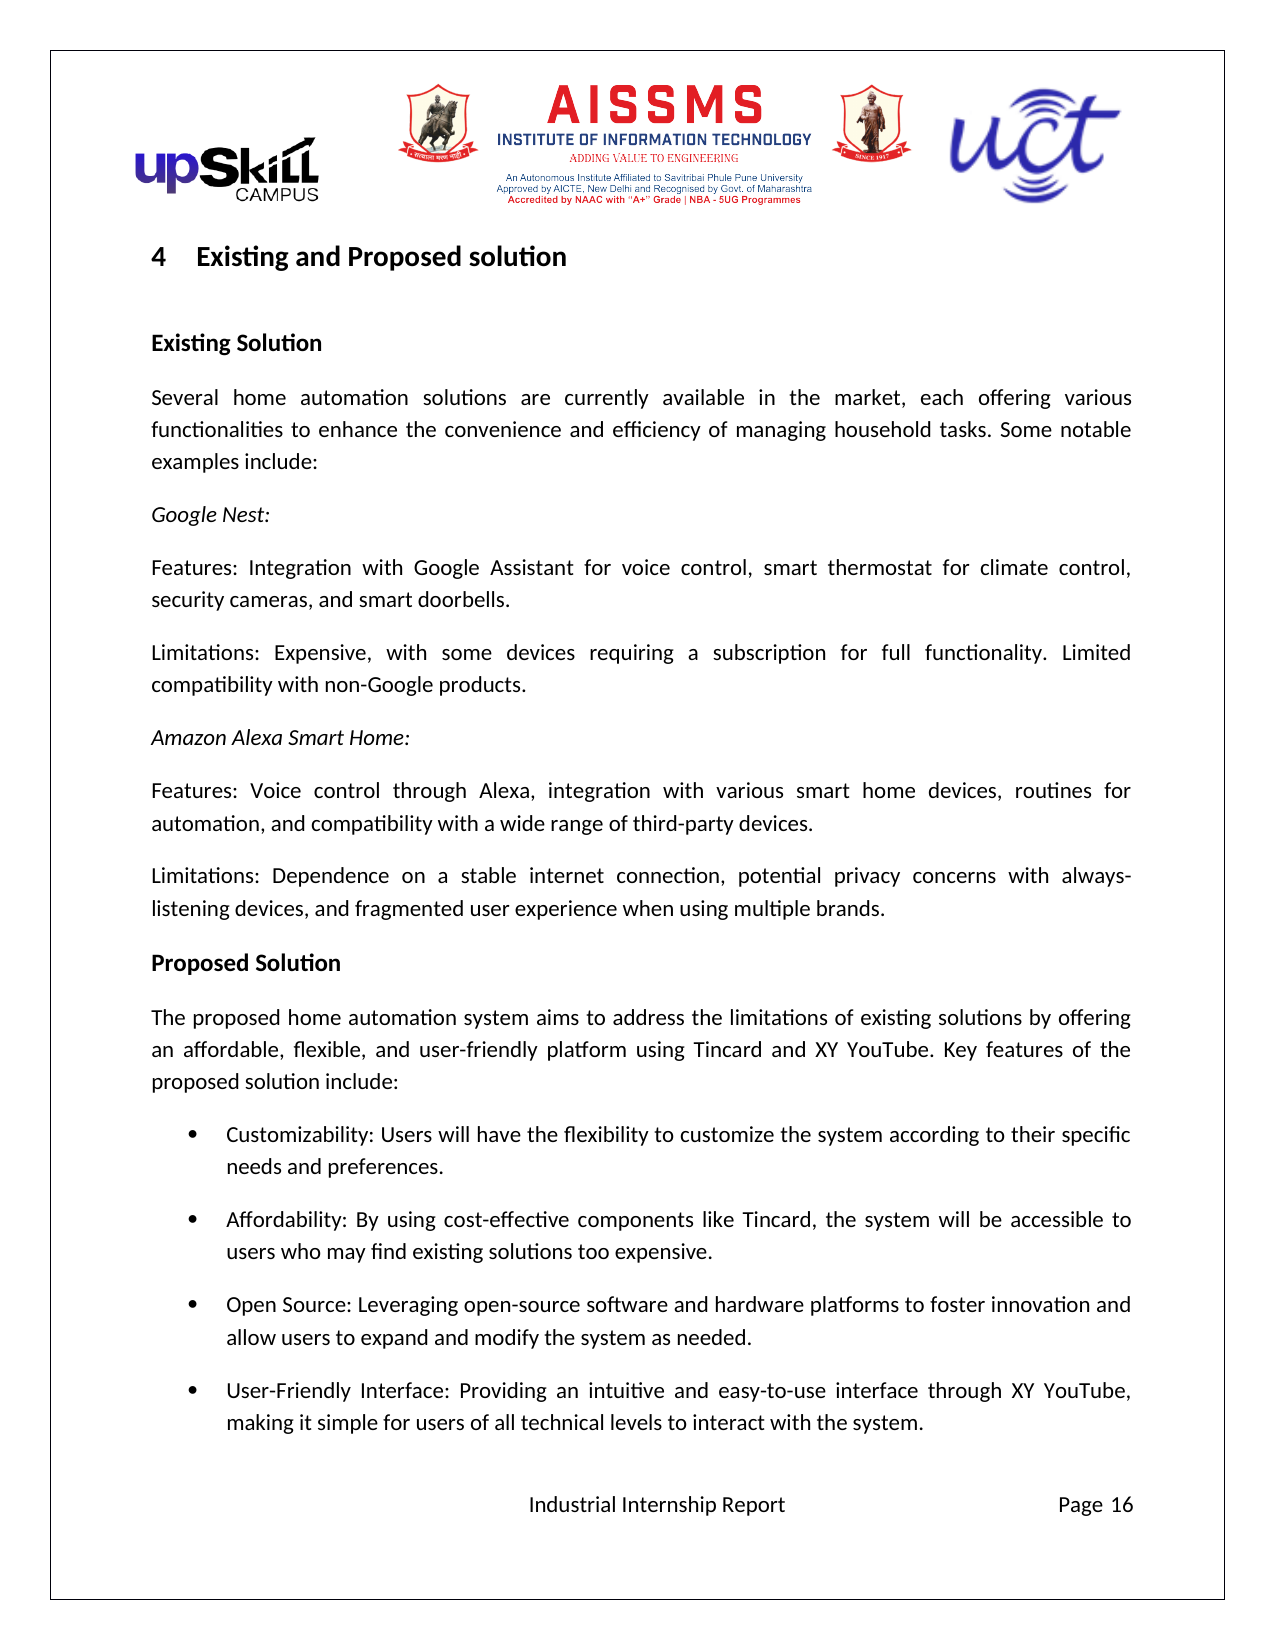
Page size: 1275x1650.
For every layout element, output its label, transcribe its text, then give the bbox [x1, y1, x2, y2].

text Amazon Alexa Smart Home: [151, 723, 1133, 751]
text The proposed home automation system aims to address the limitations of existing solutions by offering an affordable, flexible, and user-friendly platform using Tincard and XY YouTube. Key features of the proposed solution include: [151, 1003, 1133, 1095]
text Several home automation solutions are currently available in the market, each offering various functionalities to enhance the convenience and efficiency of managing household tasks. Some notable examples include: [151, 383, 1133, 475]
subtitle Existing and Proposed solution [151, 238, 1133, 274]
text Features: Voice control through Alexa, integration with various smart home devices, routines for automation, and compatibility with a wide range of third-party devices. [151, 776, 1133, 837]
picture [391, 79, 915, 205]
list Open Source: Leveraging open-source software and hardware platforms to foster innovation and allow users to expand and modify the system as needed. [188, 1291, 1133, 1351]
text Features: Integration with Google Assistant for voice control, smart thermostat for climate control, security cameras, and smart doorbells. [151, 553, 1133, 613]
text Limitations: Dependence on a stable internet connection, potential privacy concerns with always-listening devices, and fragmented user experience when using multiple brands. [151, 862, 1133, 922]
list Affordability: By using cost-effective components like Tincard, the system will be accessible to users who may find existing solutions too expensive. [188, 1205, 1133, 1266]
list User-Friendly Interface: Providing an intuitive and easy-to-use interface through XY YouTube, making it simple for users of all technical levels to interact with the system. [188, 1376, 1133, 1436]
list Customizability: Users will have the flexibility to customize the system according to their specific needs and preferences. [188, 1120, 1133, 1180]
text Proposed Solution [151, 947, 1133, 977]
text Existing Solution [151, 327, 1133, 357]
text Limitations: Expensive, with some devices requiring a subscription for full functionality. Limited compatibility with non-Google products. [151, 638, 1133, 698]
picture [947, 79, 1127, 205]
picture [104, 124, 350, 205]
text Google Nest: [151, 500, 1133, 528]
